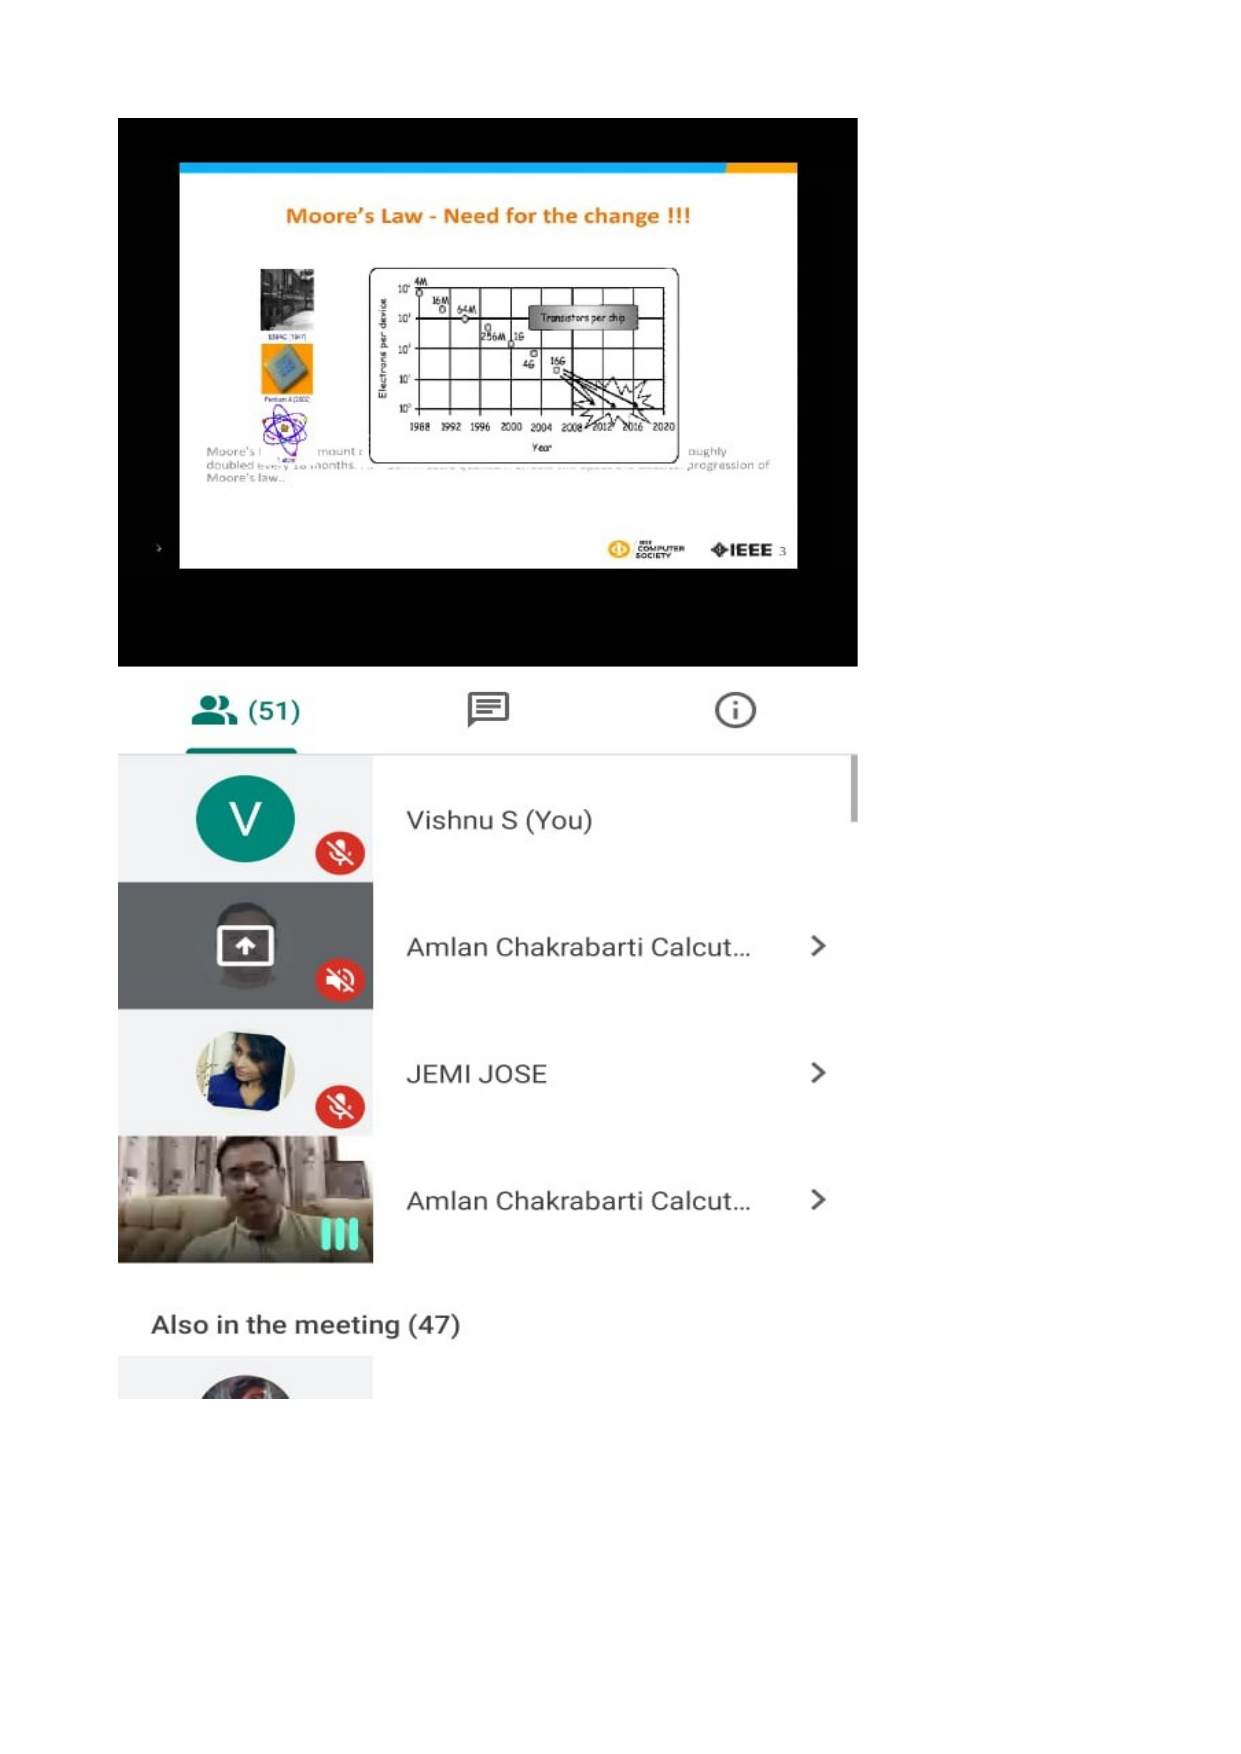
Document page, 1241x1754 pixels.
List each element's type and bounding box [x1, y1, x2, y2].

picture [118, 118, 858, 1399]
